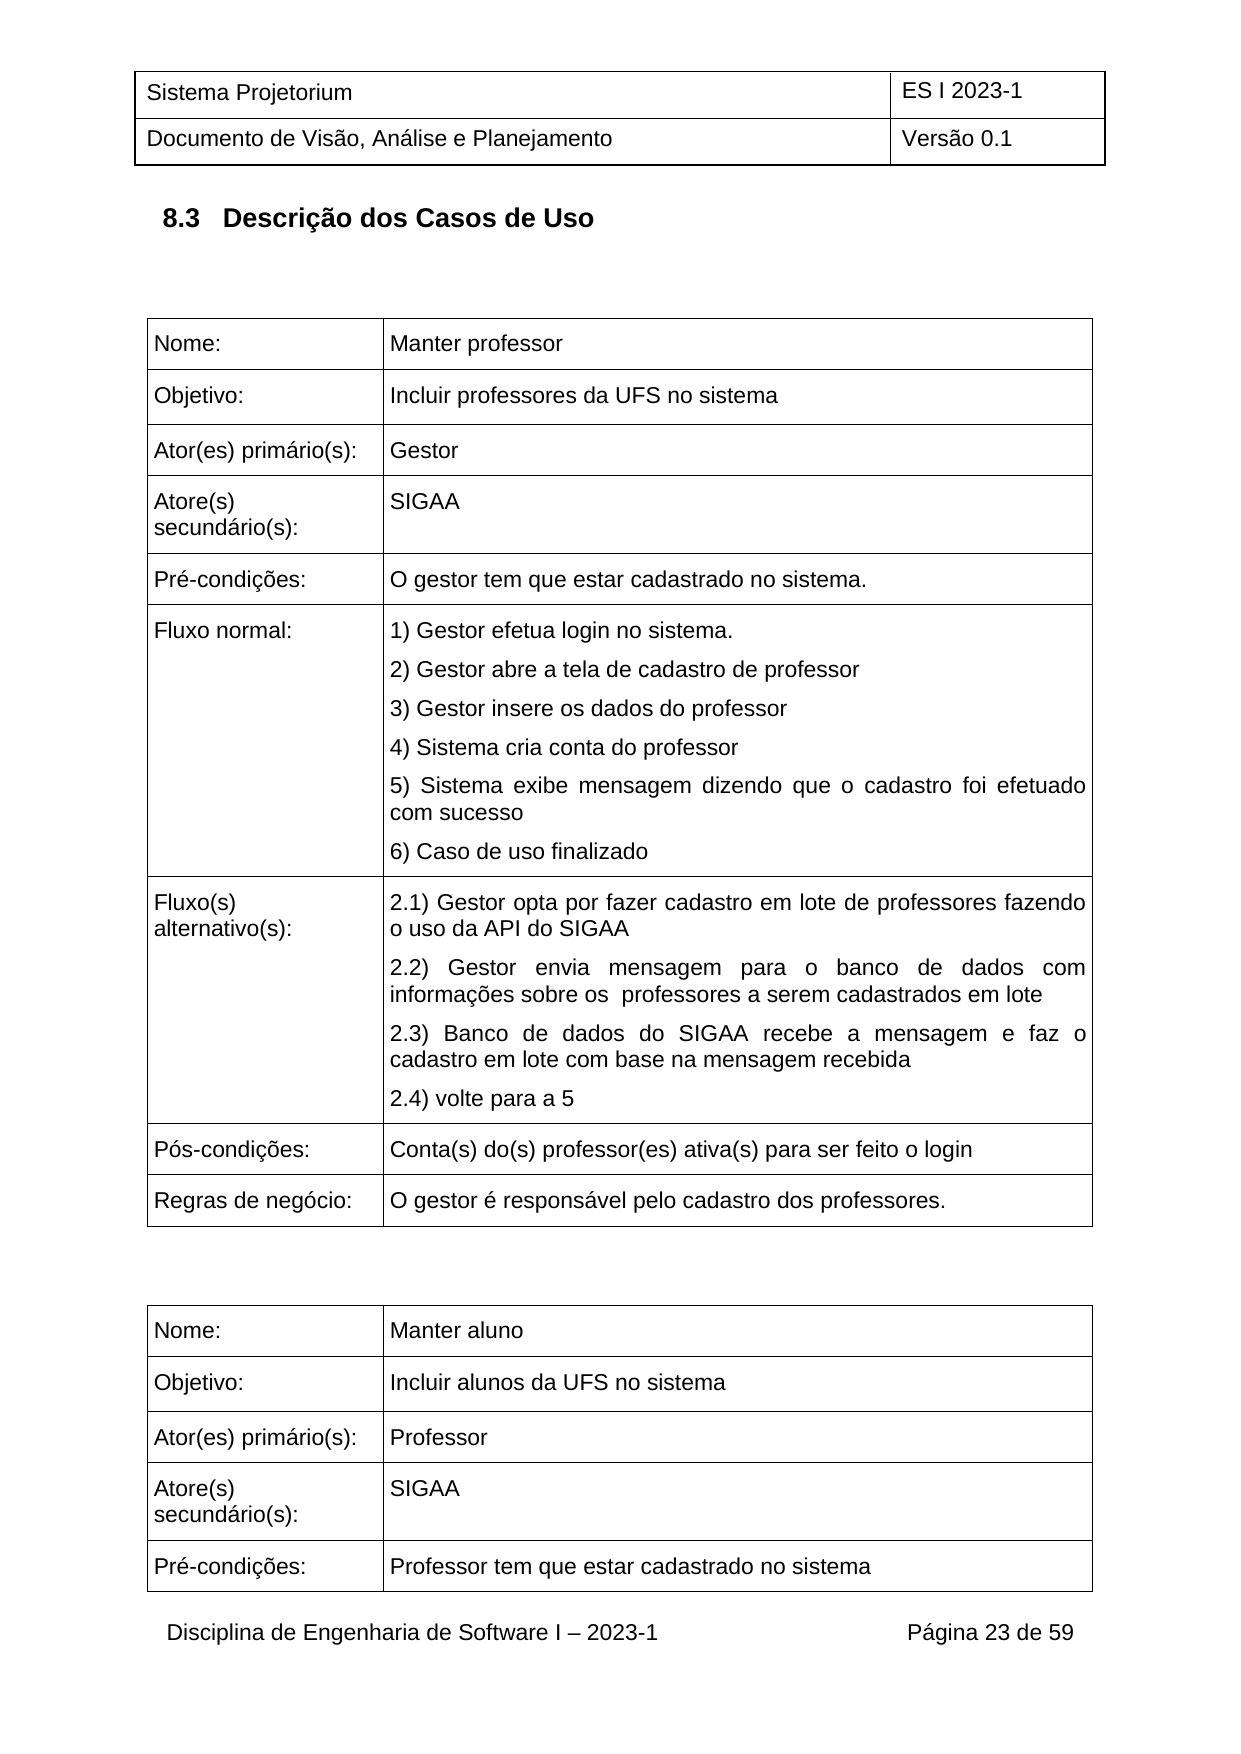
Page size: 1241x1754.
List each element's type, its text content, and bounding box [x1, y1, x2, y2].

table_cell Pré-condições: [148, 554, 383, 604]
table_header Nome: [148, 319, 383, 369]
table_header Manter aluno [384, 1306, 1092, 1356]
table_cell Fluxo(s) alternativo(s): [148, 877, 383, 1123]
table_cell Professor tem que estar cadastrado no sistema [384, 1541, 1092, 1591]
table_cell O gestor é responsável pelo cadastro dos professores. [384, 1175, 1092, 1226]
table_cell Incluir professores da UFS no sistema [384, 370, 1092, 424]
table_cell SIGAA [384, 1463, 1092, 1540]
table_cell 2.1) Gestor opta por fazer cadastro em lote de professores fazendo o uso da API do SIGAA 2.2) Gestor envia mensagem para o banco de dados com informações sobre os professores a serem cadastrados em lote 2.3) Banco de dados do SIGAA recebe a mensagem e faz o cadastro em lote com base na mensagem recebida 2.4) volte para a 5 [384, 877, 1092, 1123]
table_cell Gestor [384, 425, 1092, 475]
table_cell Objetivo: [148, 370, 383, 424]
table_cell Ator(es) primário(s): [148, 425, 383, 475]
table_cell Atore(s) secundário(s): [148, 1463, 383, 1540]
table_header Nome: [148, 1306, 383, 1356]
table_cell Professor [384, 1412, 1092, 1462]
table_cell Atore(s) secundário(s): [148, 476, 383, 553]
table_cell Pós-condições: [148, 1124, 383, 1174]
table_header Manter professor [384, 319, 1092, 369]
table_cell Conta(s) do(s) professor(es) ativa(s) para ser feito o login [384, 1124, 1092, 1174]
table_cell 1) Gestor efetua login no sistema. 2) Gestor abre a tela de cadastro de professor 3) Gestor insere os dados do professor 4) Sistema cria conta do professor 5) Sistema exibe mensagem dizendo que o cadastro foi efetuado com sucesso 6) Caso de uso finalizado [384, 605, 1092, 876]
table_cell Ator(es) primário(s): [148, 1412, 383, 1462]
table_cell O gestor tem que estar cadastrado no sistema. [384, 554, 1092, 604]
subtitle Descrição dos Casos de Uso [162, 202, 1092, 233]
table_cell Objetivo: [148, 1357, 383, 1411]
table_cell Regras de negócio: [148, 1175, 383, 1226]
table_cell SIGAA [384, 476, 1092, 553]
table_cell Pré-condições: [148, 1541, 383, 1591]
table_cell Incluir alunos da UFS no sistema [384, 1357, 1092, 1411]
table_cell Fluxo normal: [148, 605, 383, 876]
